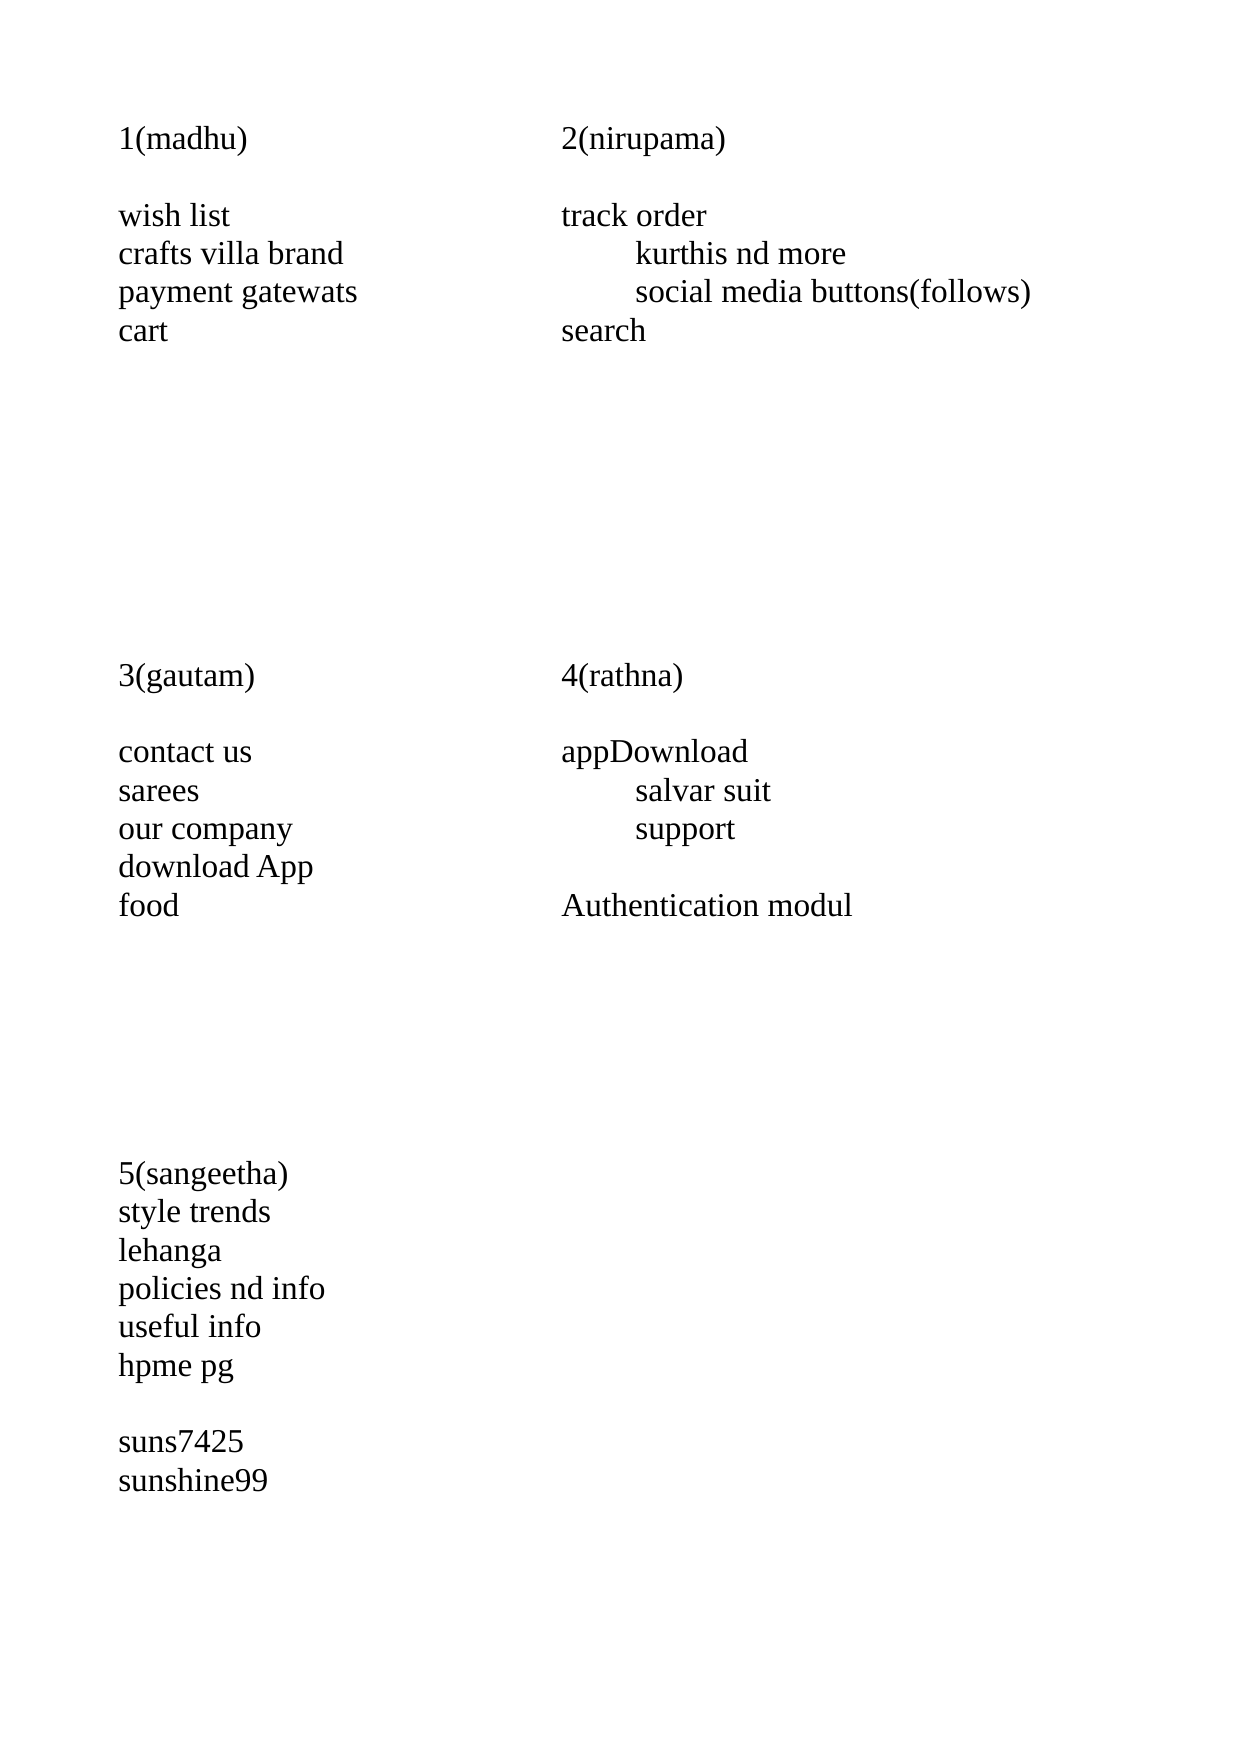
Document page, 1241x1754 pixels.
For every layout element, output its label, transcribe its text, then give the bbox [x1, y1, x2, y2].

text food Authentication modul [118, 885, 1122, 923]
text wish list track order [118, 195, 1122, 233]
text style trends [118, 1191, 1122, 1230]
text suns7425 [118, 1421, 1122, 1460]
text lehanga [118, 1230, 1122, 1268]
text hpme pg [118, 1345, 1122, 1383]
text 5(sangeetha) [118, 1153, 1122, 1191]
text useful info [118, 1306, 1122, 1345]
text sunshine99 [118, 1460, 1122, 1498]
text contact us appDownload [118, 731, 1122, 770]
text sarees salvar suit [118, 770, 1122, 808]
text policies nd info [118, 1268, 1122, 1306]
text 3(gautam) 4(rathna) [118, 655, 1122, 693]
text crafts villa brand kurthis nd more [118, 233, 1122, 271]
text 1(madhu) 2(nirupama) [118, 118, 1122, 156]
text our company support [118, 808, 1122, 846]
text download App [118, 846, 1122, 885]
text cart search [118, 310, 1122, 348]
text payment gatewats social media buttons(follows) [118, 271, 1122, 310]
